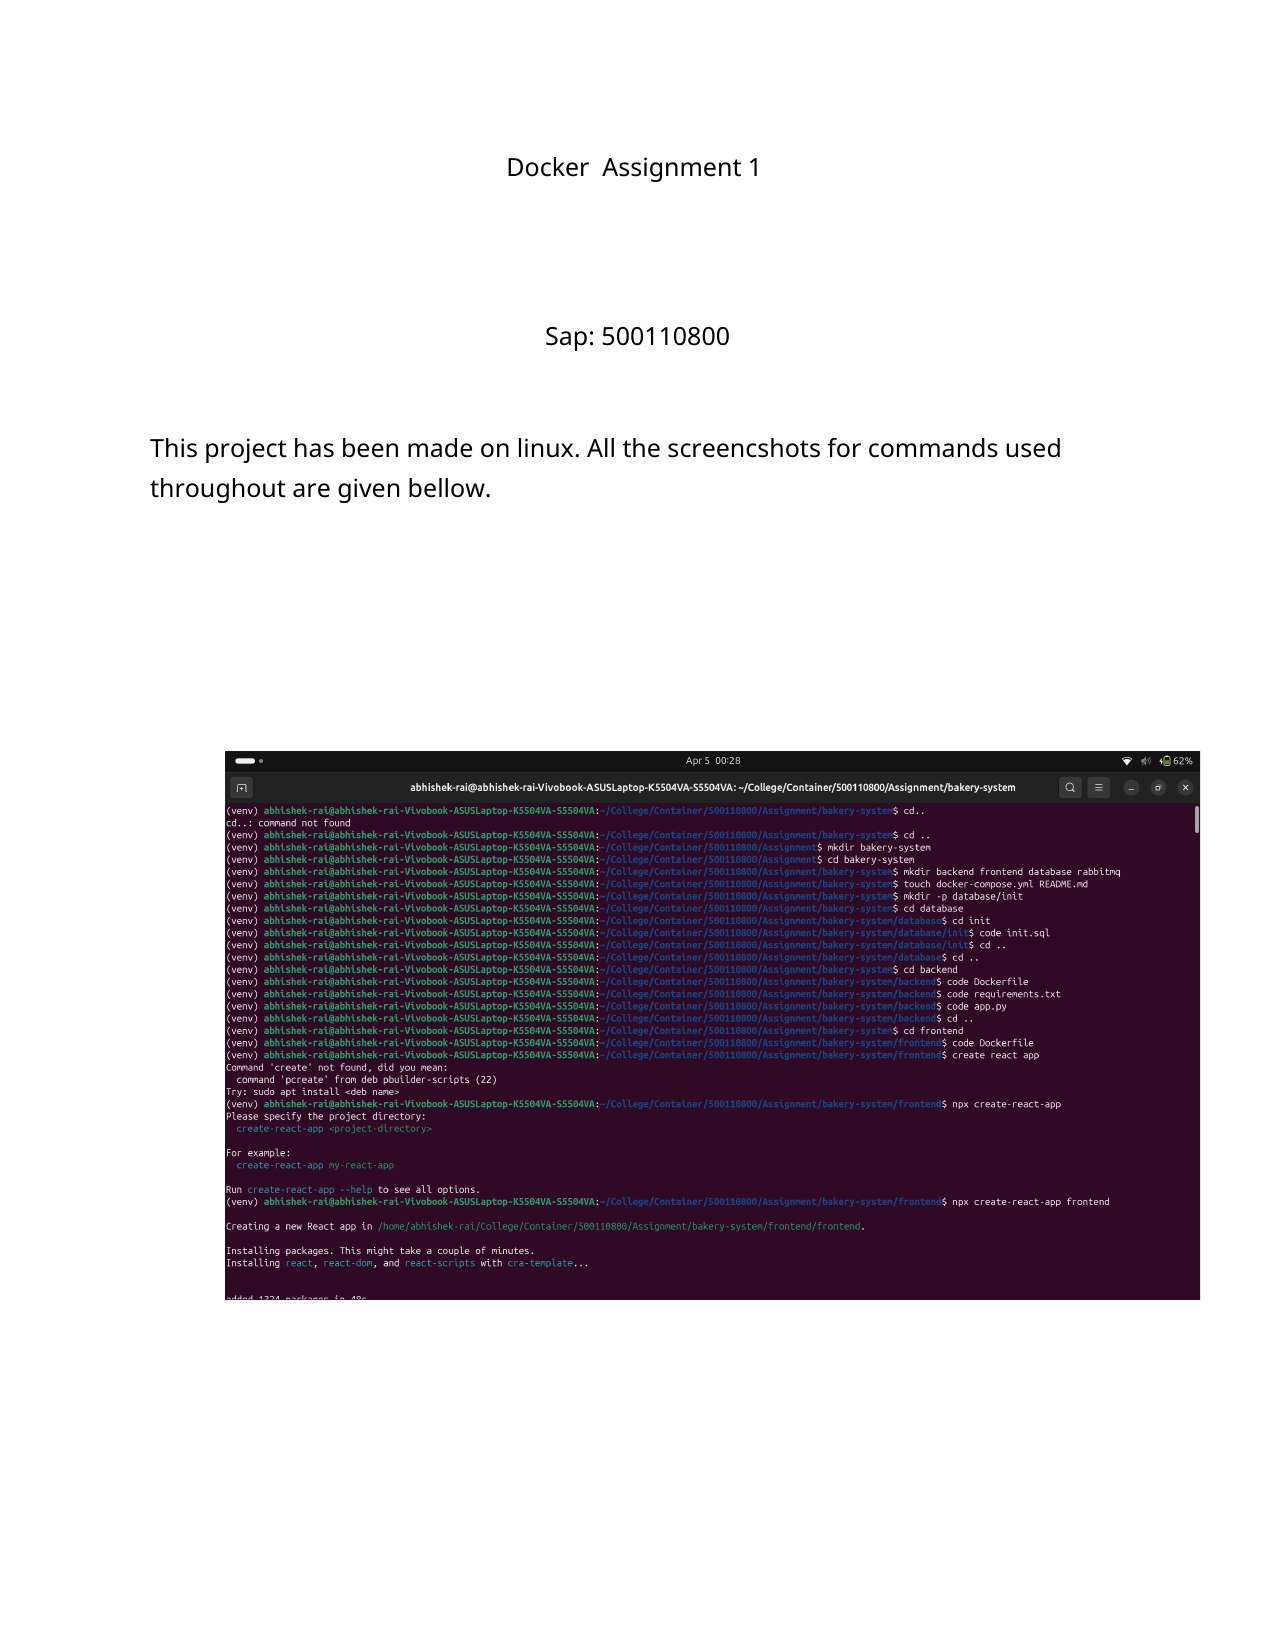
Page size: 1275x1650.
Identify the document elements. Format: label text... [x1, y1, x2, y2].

picture [225, 751, 1200, 1300]
text This project has been made on linux. All the screencshots for commands used throughout are given bellow. [150, 431, 1125, 504]
text Docker Assignment 1 [150, 150, 1125, 184]
text Sap: 500110800 [150, 318, 1125, 352]
